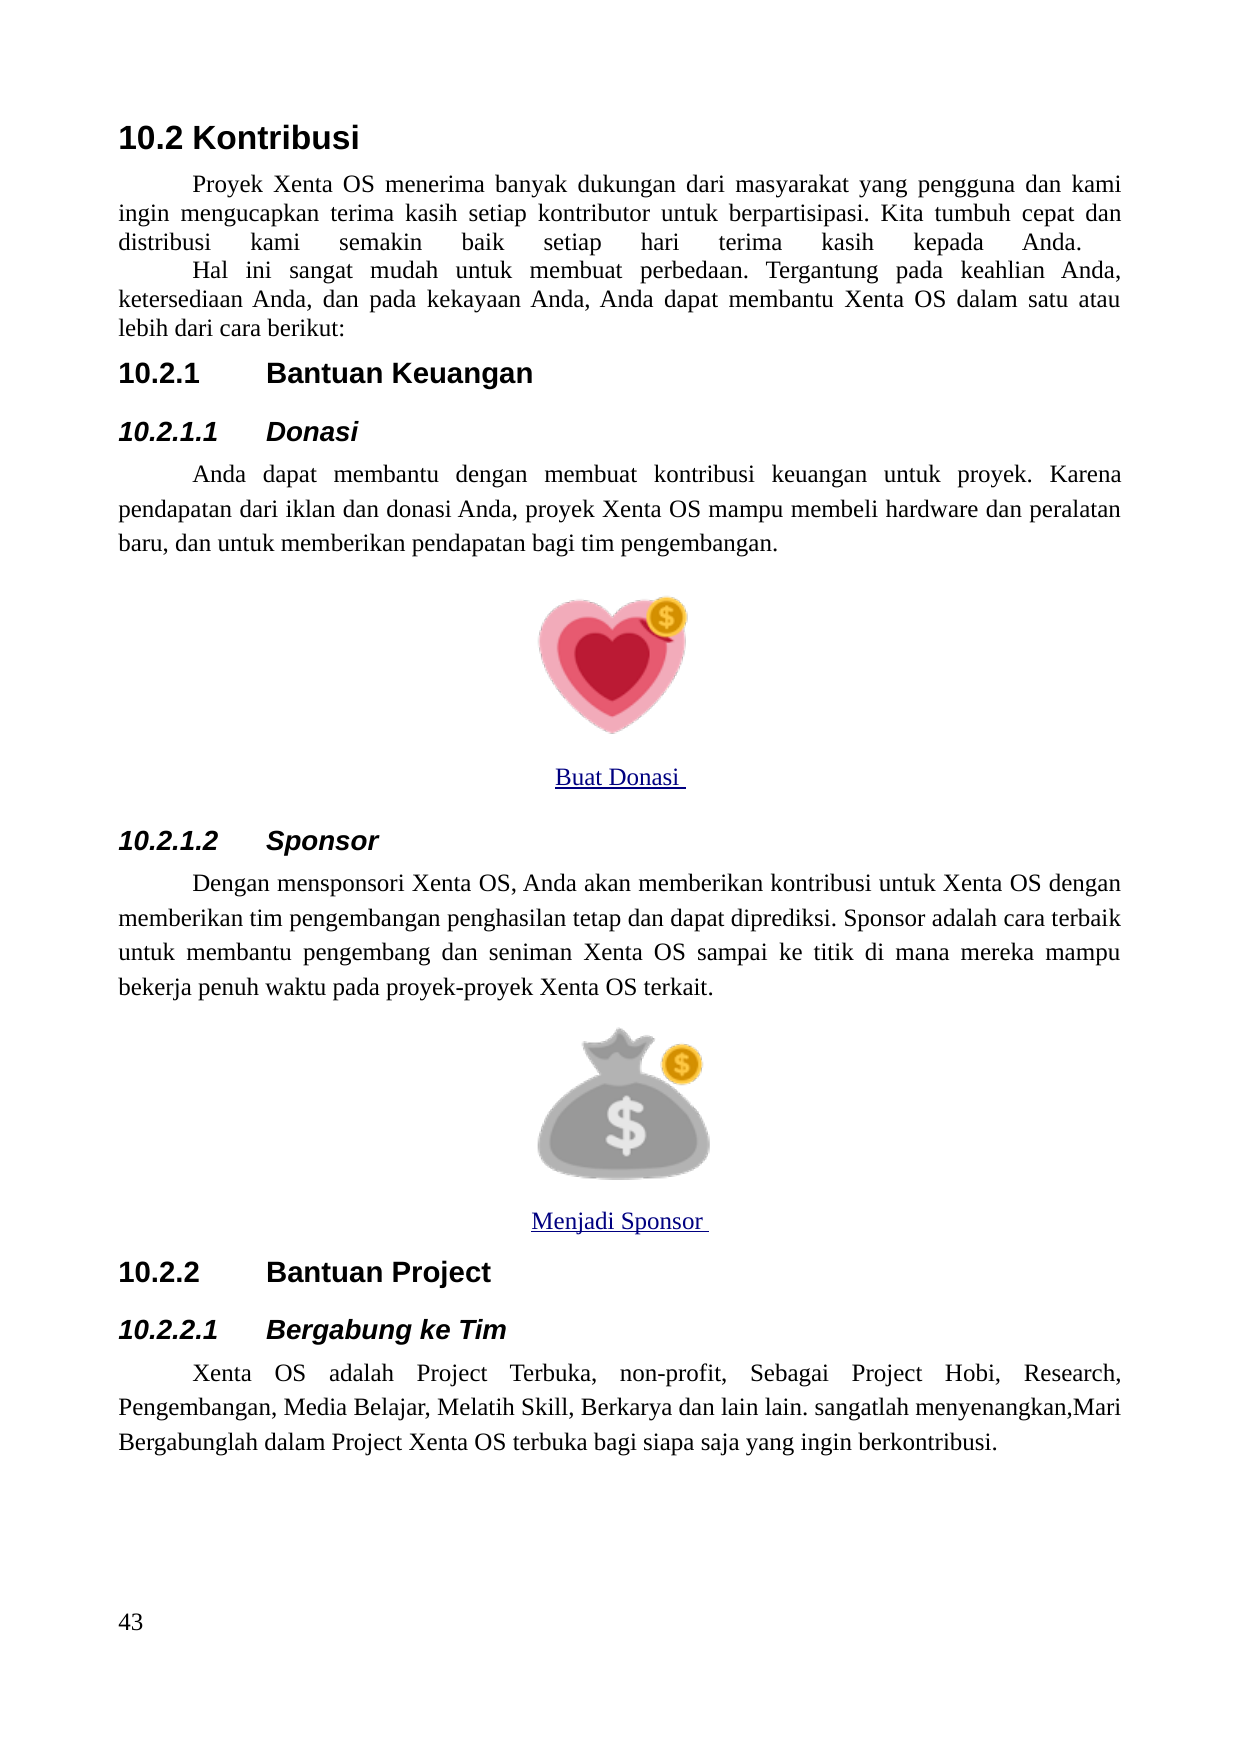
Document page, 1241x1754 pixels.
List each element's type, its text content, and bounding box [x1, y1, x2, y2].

picture [463, 1006, 777, 1200]
subtitle Bantuan Project [118, 1255, 1122, 1288]
subtitle Bantuan Keuangan [118, 356, 1122, 390]
subtitle Sponsor [118, 824, 1122, 856]
subtitle Donasi [118, 415, 1122, 447]
text Menjadi Sponsor [118, 1206, 1122, 1234]
text Proyek Xenta OS menerima banyak dukungan dari masyarakat yang pengguna dan kami ingin mengucapkan terima kasih setiap kontributor untuk berpartisipasi. Kita tumbuh cepat dan distribusi kami semakin baik setiap hari terima kasih kepada Anda. Hal ini sangat mudah untuk membuat perbedaan. Tergantung pada keahlian Anda, ketersediaan Anda, dan pada kekayaan Anda, Anda dapat membantu Xenta OS dalam satu atau lebih dari cara berikut: [118, 169, 1122, 342]
text Dengan mensponsori Xenta OS, Anda akan memberikan kontribusi untuk Xenta OS dengan memberikan tim pengembangan penghasilan tetap dan dapat diprediksi. Sponsor adalah cara terbaik untuk membantu pengembang dan seniman Xenta OS sampai ke titik di mana mereka mampu bekerja penuh waktu pada proyek-proyek Xenta OS terkait. [118, 868, 1122, 1001]
picture [463, 562, 777, 757]
subtitle Kontribusi [118, 118, 1122, 157]
text Anda dapat membantu dengan membuat kontribusi keuangan untuk proyek. Karena pendapatan dari iklan dan donasi Anda, proyek Xenta OS mampu membeli hardware dan peralatan baru, dan untuk memberikan pendapatan bagi tim pengembangan. [118, 459, 1122, 557]
text Buat Donasi [118, 762, 1122, 791]
text Xenta OS adalah Project Terbuka, non-profit, Sebagai Project Hobi, Research, Pengembangan, Media Belajar, Melatih Skill, Berkarya dan lain lain. sangatlah menyenangkan,Mari Bergabunglah dalam Project Xenta OS terbuka bagi siapa saja yang ingin berkontribusi. [118, 1358, 1122, 1456]
subtitle Bergabung ke Tim [118, 1313, 1122, 1345]
